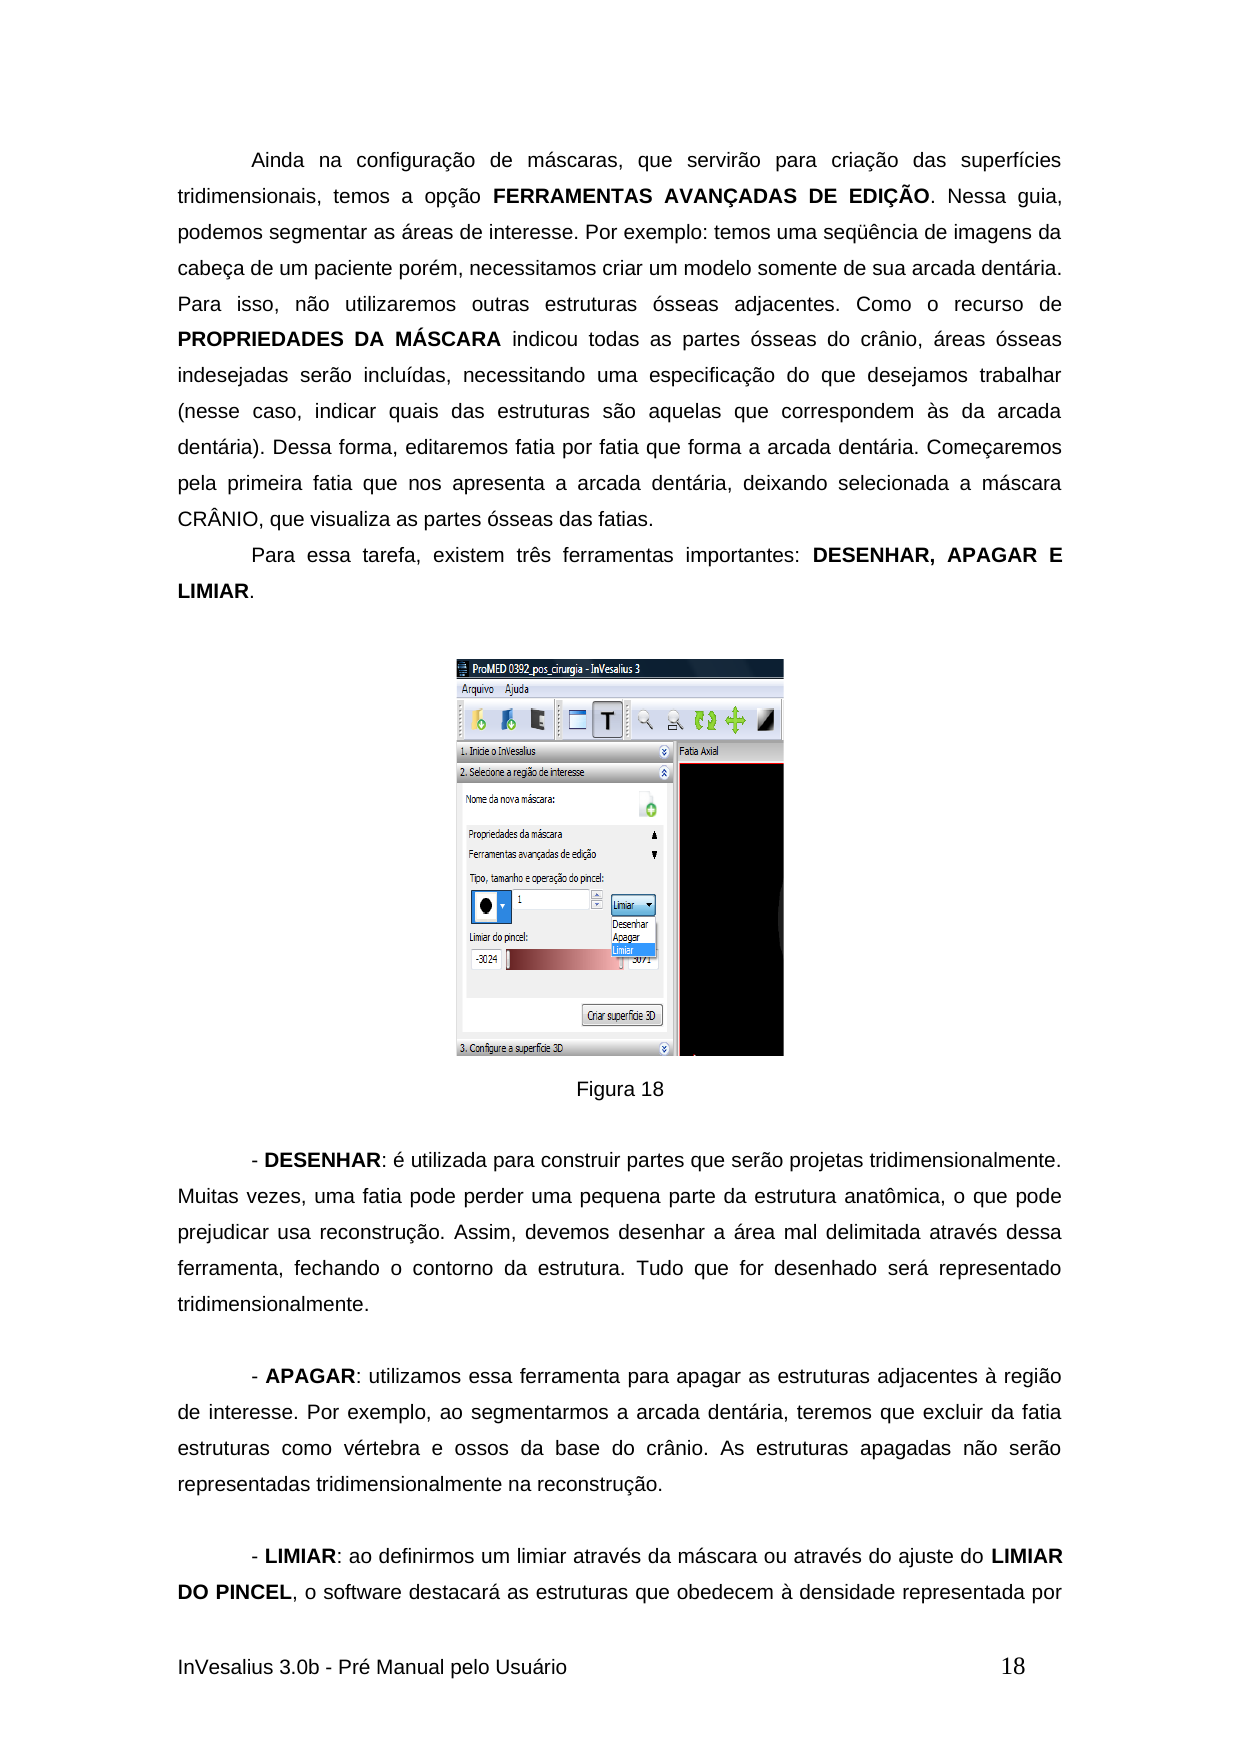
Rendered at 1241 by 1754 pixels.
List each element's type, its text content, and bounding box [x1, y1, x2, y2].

text Figura 18 [177, 1076, 1063, 1100]
text - DESENHAR: é utilizada para construir partes que serão projetas tridimensionalmente. Muitas vezes, uma fatia pode perder uma pequena parte da estrutura anatômica, o que pode prejudicar usa reconstrução. Assim, devemos desenhar a área mal delimitada através dessa ferramenta, fechando o contorno da estrutura. Tudo que for desenhado será representado tridimensionalmente. [177, 1148, 1063, 1316]
text - LIMIAR: ao definirmos um limiar através da máscara ou através do ajuste do LIMIAR DO PINCEL, o software destacará as estruturas que obedecem à densidade representada por [177, 1544, 1063, 1603]
text Ainda na configuração de máscaras, que servirão para criação das superfícies tridimensionais, temos a opção FERRAMENTAS AVANÇADAS DE EDIÇÃO. Nessa guia, podemos segmentar as áreas de interesse. Por exemplo: temos uma seqüência de imagens da cabeça de um paciente porém, necessitamos criar um modelo somente de sua arcada dentária. Para isso, não utilizaremos outras estruturas ósseas adjacentes. Como o recurso de PROPRIEDADES DA MÁSCARA indicou todas as partes ósseas do crânio, áreas ósseas indesejadas serão incluídas, necessitando uma especificação do que desejamos trabalhar (nesse caso, indicar quais das estruturas são aquelas que correspondem às da arcada dentária). Dessa forma, editaremos fatia por fatia que forma a arcada dentária. Começaremos pela primeira fatia que nos apresenta a arcada dentária, deixando selecionada a máscara CRÂNIO, que visualiza as partes ósseas das fatias. [177, 148, 1063, 531]
text - APAGAR: utilizamos essa ferramenta para apagar as estruturas adjacentes à região de interesse. Por exemplo, ao segmentarmos a arcada dentária, teremos que excluir da fatia estruturas como vértebra e ossos da base do crânio. As estruturas apagadas não serão representadas tridimensionalmente na reconstrução. [177, 1364, 1063, 1496]
text Para essa tarefa, existem três ferramentas importantes: DESENHAR, APAGAR E LIMIAR. [177, 543, 1063, 603]
